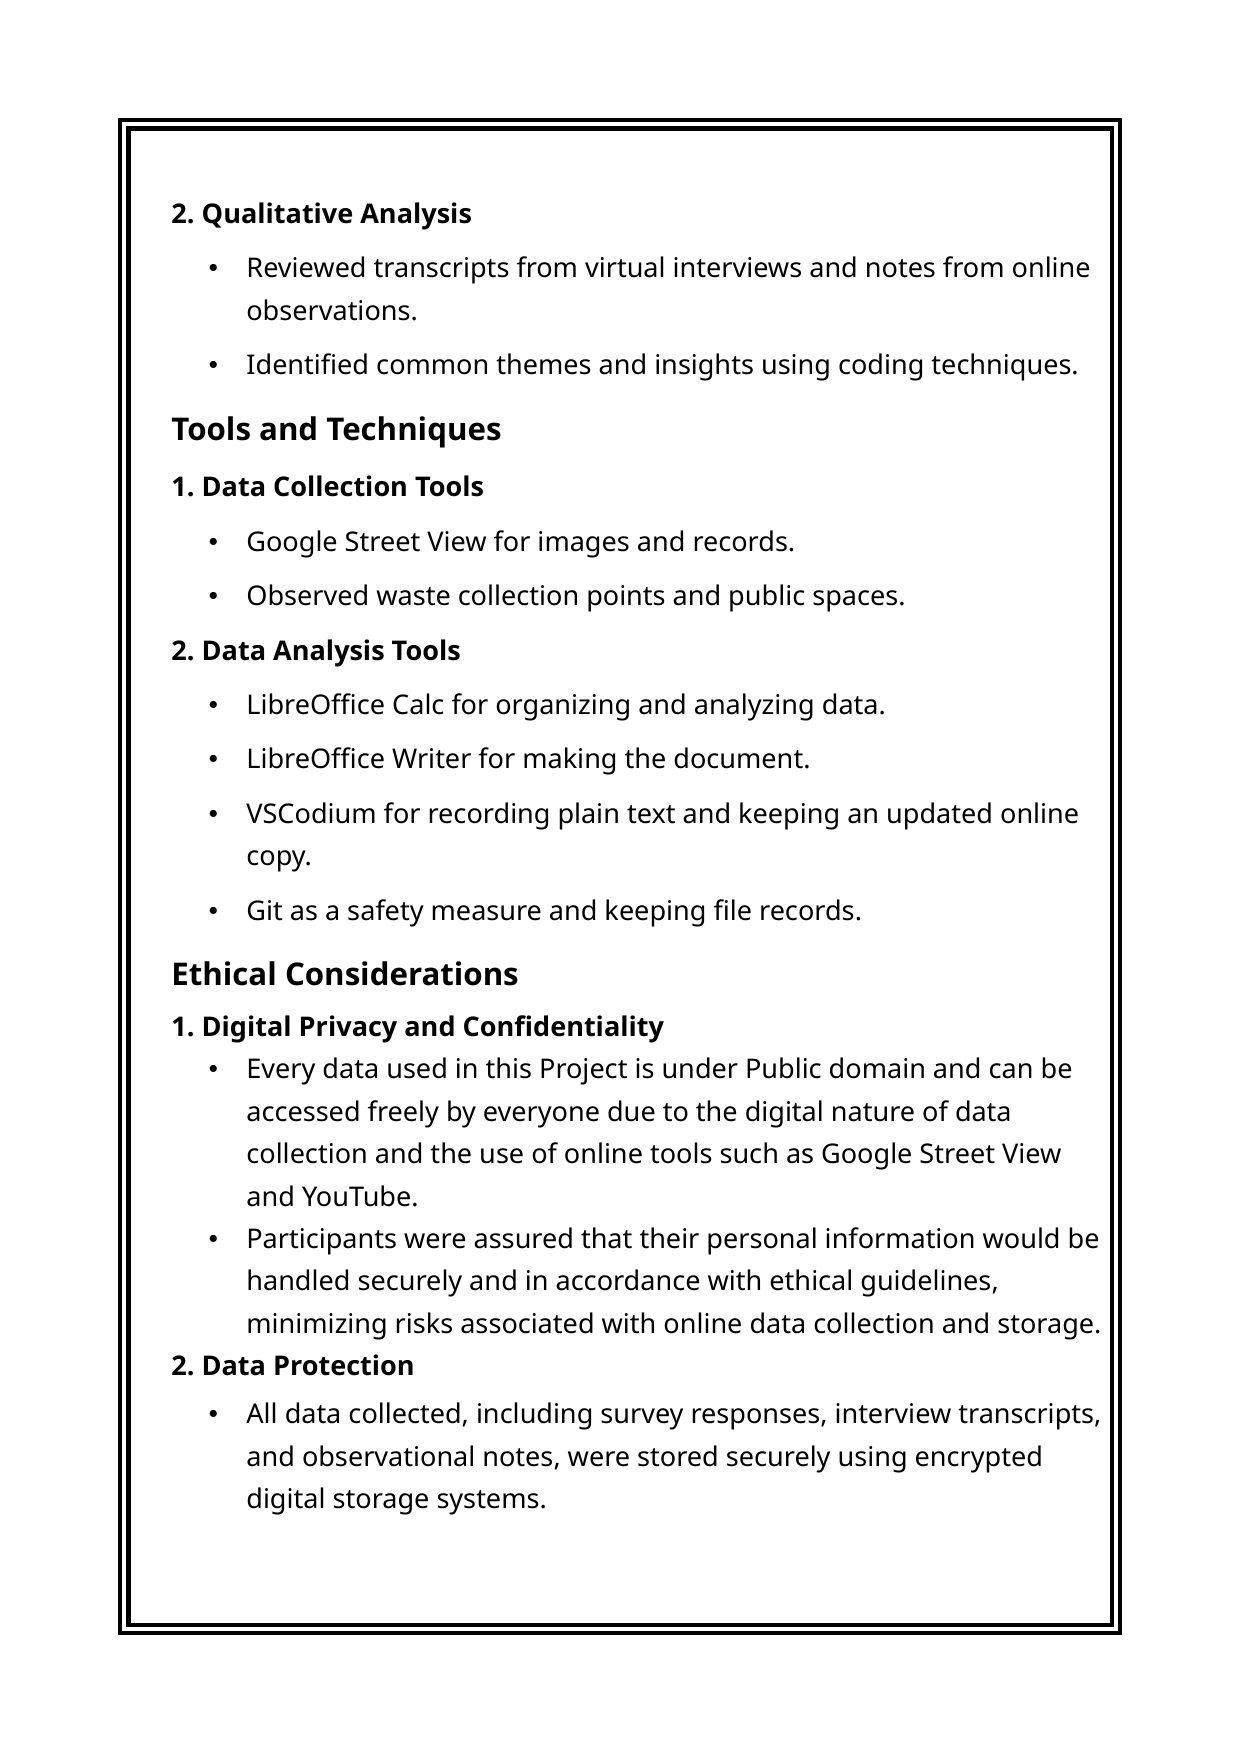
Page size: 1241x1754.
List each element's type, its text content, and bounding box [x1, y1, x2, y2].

subtitle Ethical Considerations [171, 952, 1069, 995]
list Git as a safety measure and keeping file records. [209, 891, 1107, 928]
list VSCodium for recording plain text and keeping an updated online copy. [209, 794, 1107, 874]
list Identified common themes and insights using coding techniques. [209, 346, 1107, 382]
list Observed waste collection points and public spaces. [209, 577, 1107, 613]
list LibreOffice Calc for organizing and analyzing data. [209, 686, 1107, 722]
subtitle Tools and Techniques [171, 406, 1069, 449]
text 1. Digital Privacy and Confidentiality [171, 1007, 1069, 1044]
list All data collected, including survey responses, interview transcripts, and observational notes, were stored securely using encrypted digital storage systems. [209, 1395, 1107, 1517]
text 2. Data Protection [171, 1347, 1069, 1383]
text 2. Qualitative Analysis [171, 194, 1069, 231]
list Every data used in this Project is under Public domain and can be accessed freely by everyone due to the digital nature of data collection and the use of online tools such as Google Street View and YouTube. [209, 1050, 1107, 1214]
list LibreOffice Writer for making the document. [209, 740, 1107, 777]
text 1. Data Collection Tools [171, 468, 1069, 504]
list Reviewed transcripts from virtual interviews and notes from online observations. [209, 249, 1107, 328]
list Participants were assured that their personal information would be handled securely and in accordance with ethical guidelines, minimizing risks associated with online data collection and storage. [209, 1219, 1107, 1341]
list Google Street View for images and records. [209, 522, 1107, 559]
text 2. Data Analysis Tools [171, 631, 1069, 668]
